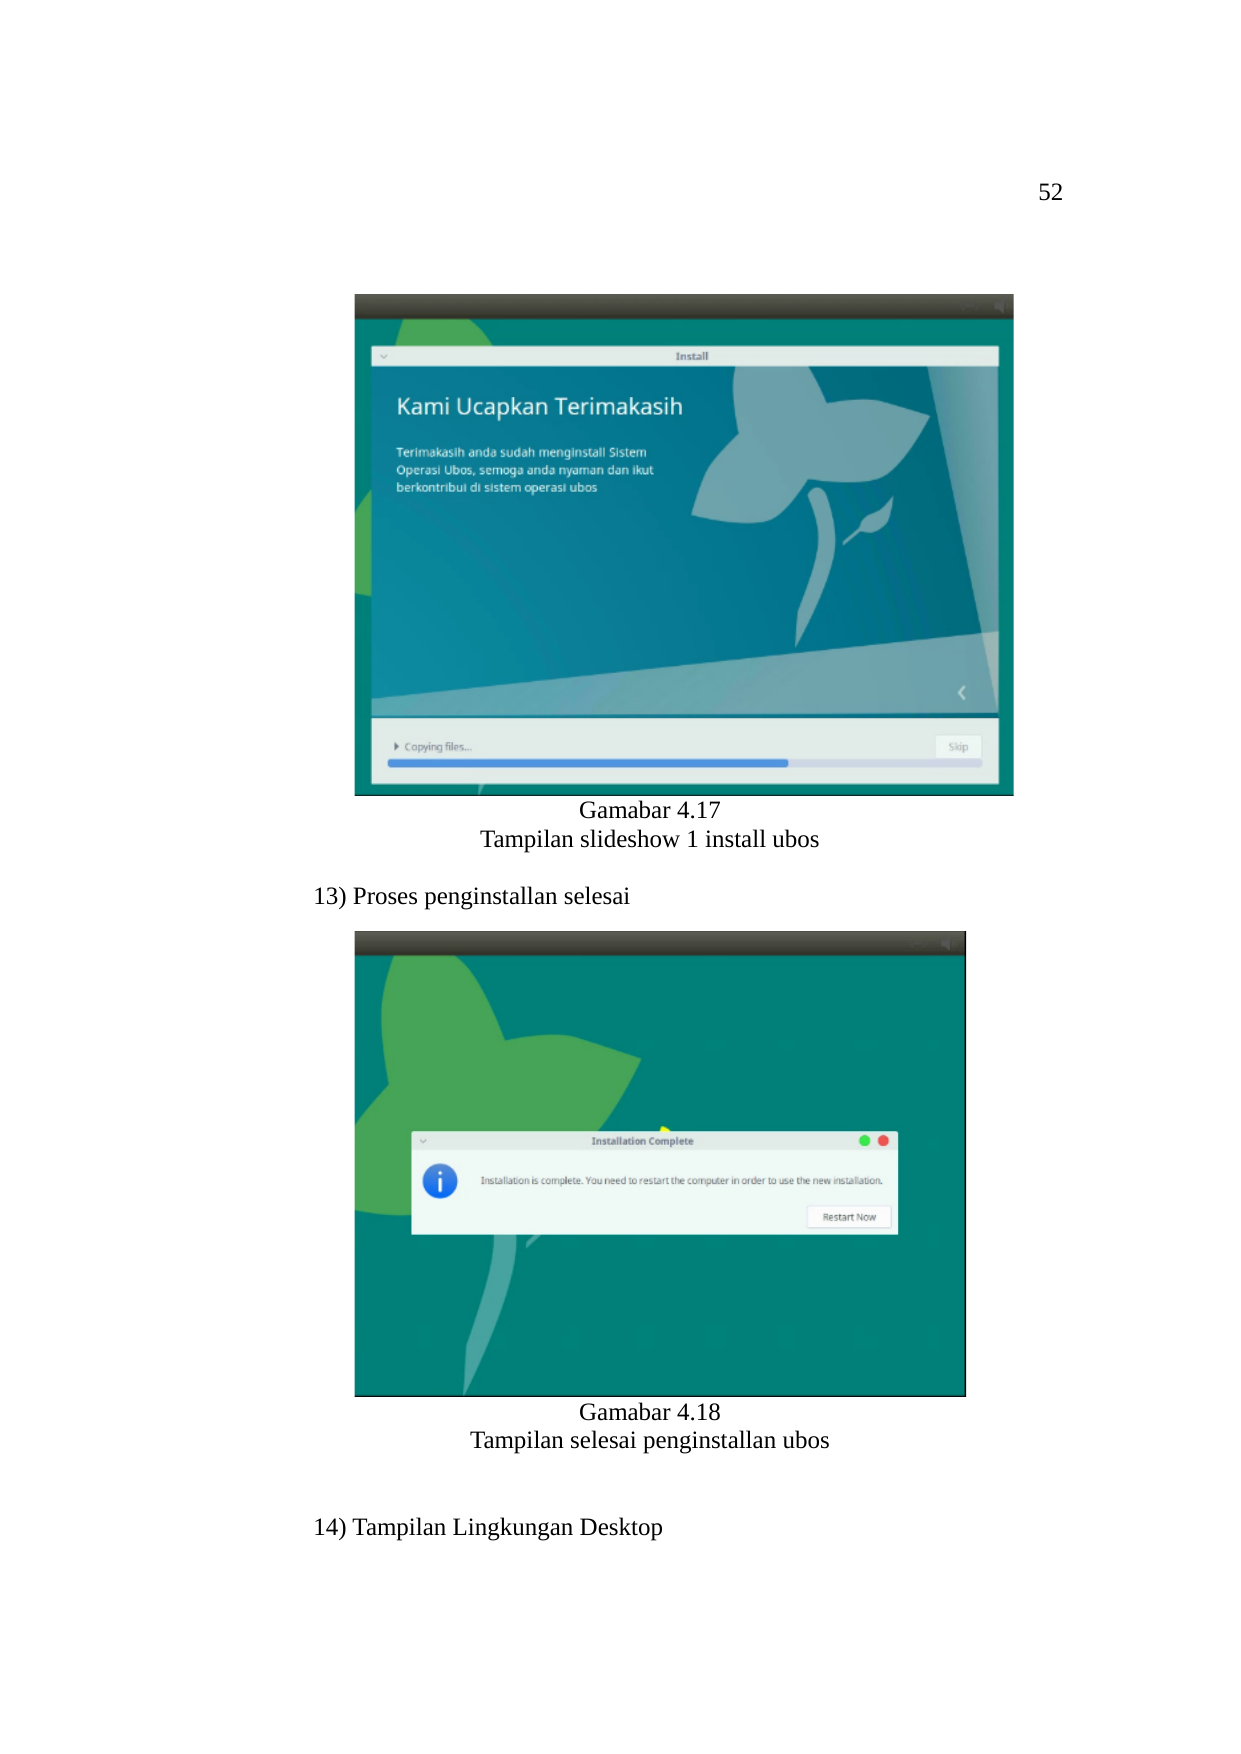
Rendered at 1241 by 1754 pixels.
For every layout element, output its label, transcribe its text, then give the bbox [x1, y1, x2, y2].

text 13) Proses penginstallan selesai [313, 881, 1063, 910]
text 14) Tampilan Lingkungan Desktop [313, 1512, 1063, 1540]
text Tampilan slideshow 1 install ubos [236, 824, 1063, 853]
picture [354, 294, 1014, 796]
picture [354, 931, 967, 1397]
text Tampilan selesai penginstallan ubos [236, 1425, 1063, 1454]
text Gamabar 4.18 [236, 924, 1063, 1425]
text Gamabar 4.17 [236, 294, 1063, 824]
